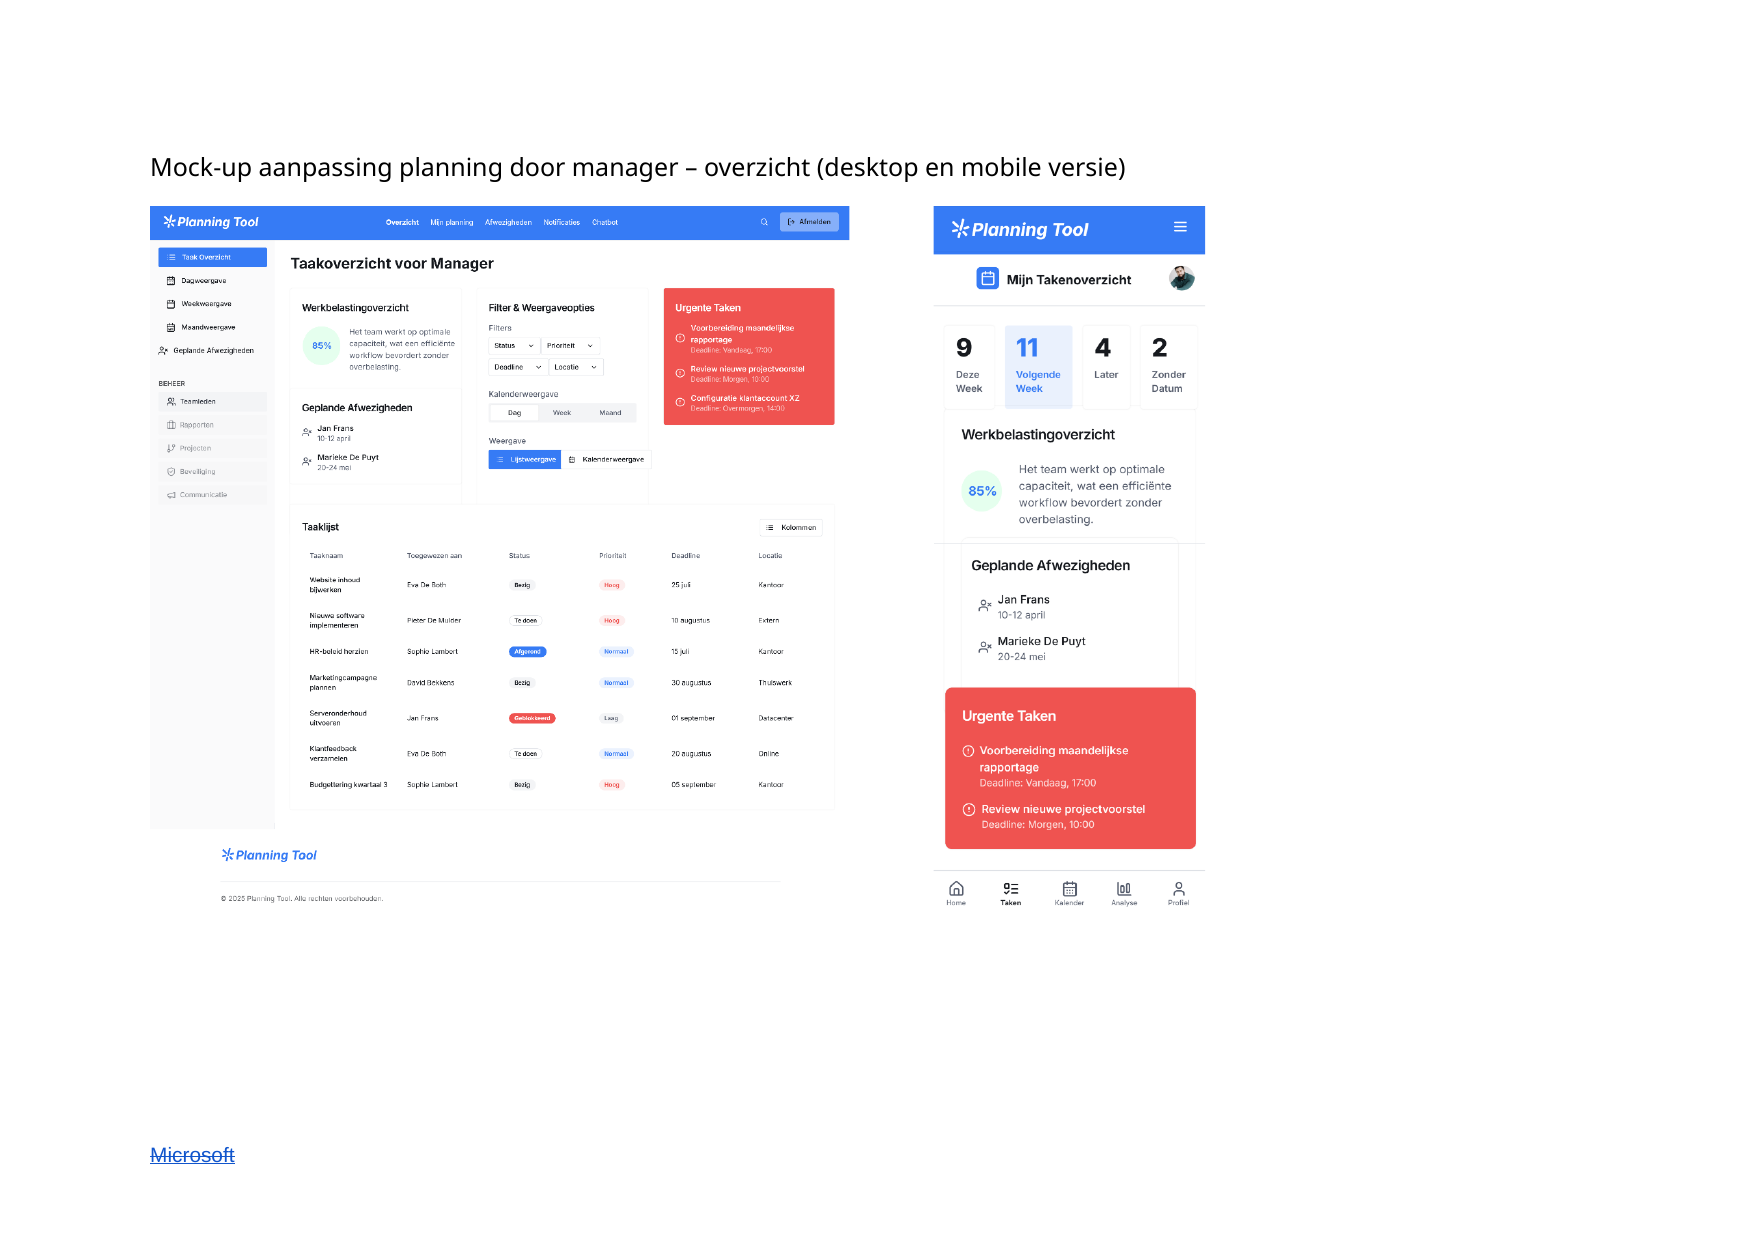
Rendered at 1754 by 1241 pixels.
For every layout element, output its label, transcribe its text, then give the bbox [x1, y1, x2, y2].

picture [933, 206, 1206, 915]
picture [150, 206, 850, 915]
text Mock-up aanpassing planning door manager – overzicht (desktop en mobile versie) [150, 150, 1604, 184]
